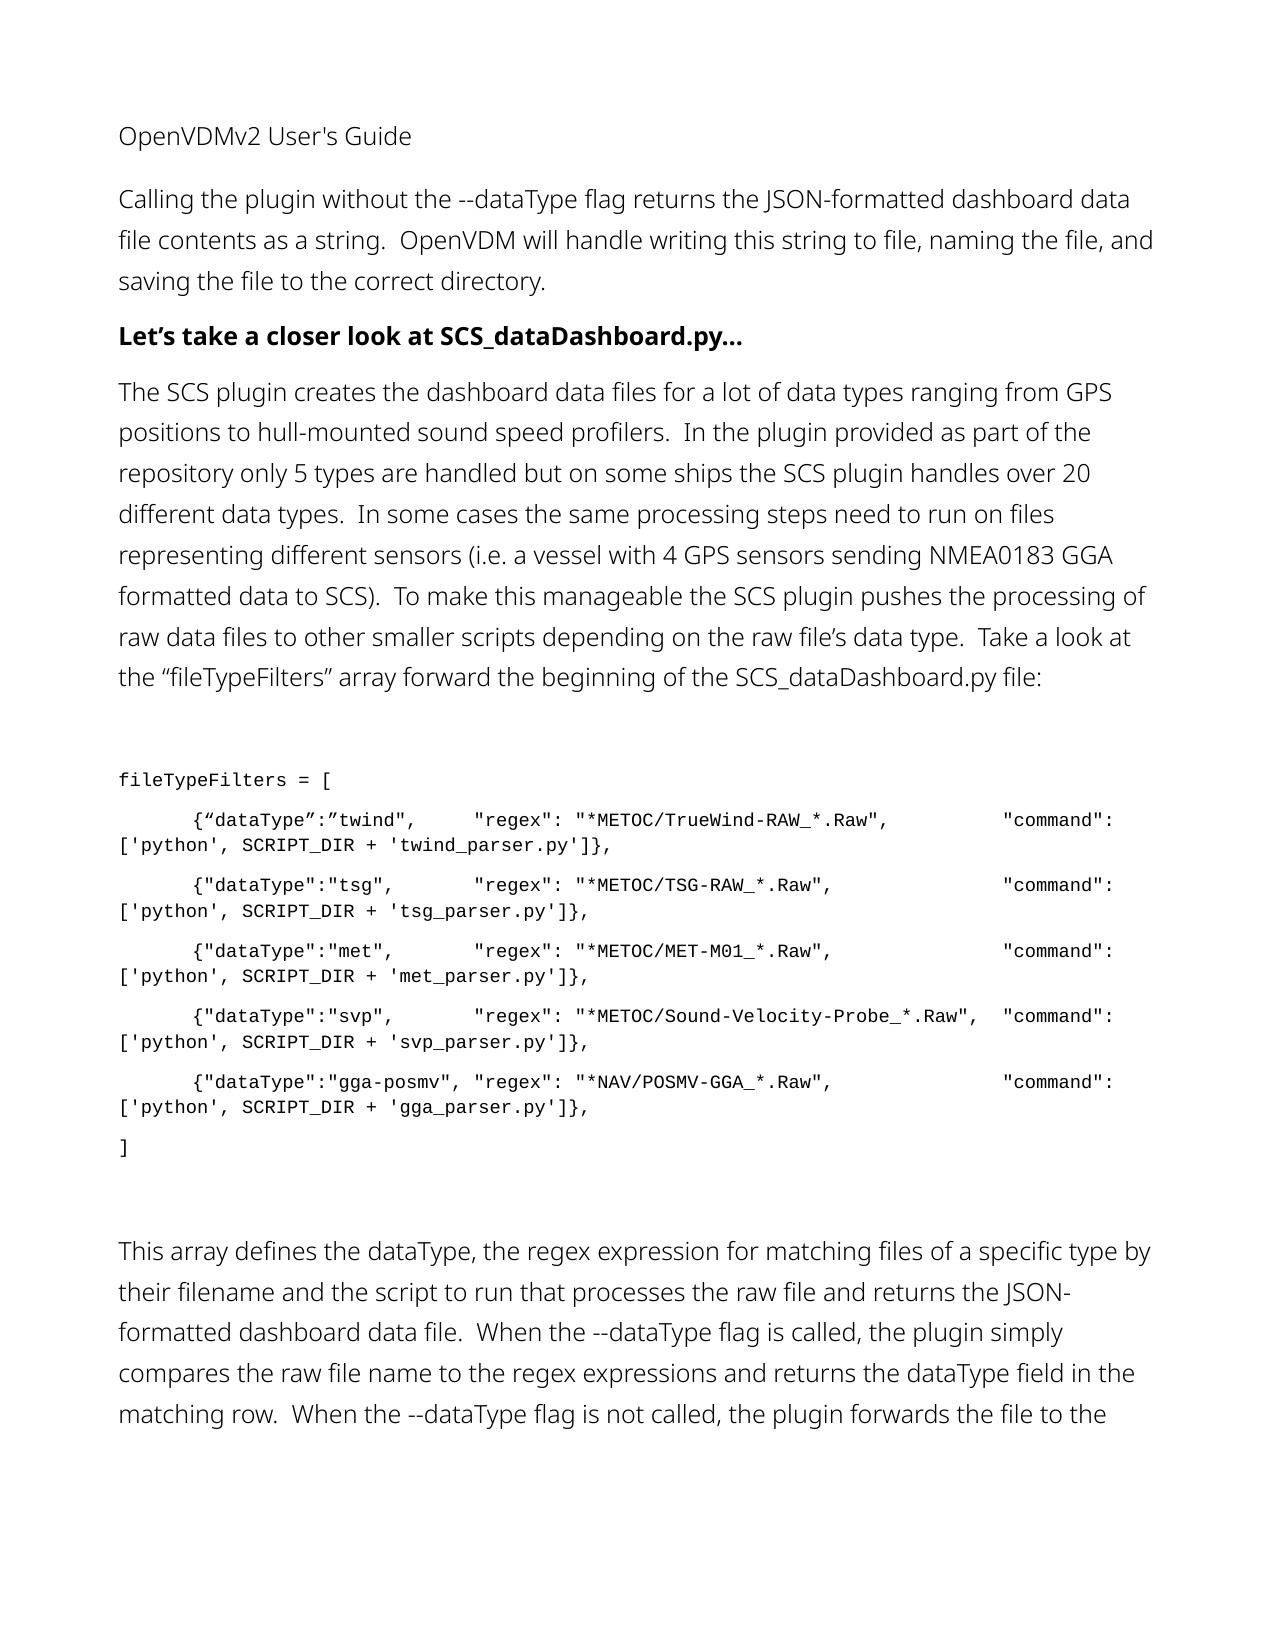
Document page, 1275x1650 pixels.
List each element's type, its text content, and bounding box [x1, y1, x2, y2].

text Let’s take a closer look at SCS_dataDashboard.py… [118, 319, 1157, 353]
text ] [118, 1138, 1157, 1159]
text {“dataType”:”twind", "regex": "*METOC/TrueWind-RAW_*.Raw", "command": ['python', SCRIPT_DIR + 'twind_parser.py']}, [118, 811, 1157, 857]
text {"dataType":"tsg", "regex": "*METOC/TSG-RAW_*.Raw", "command": ['python', SCRIPT_DIR + 'tsg_parser.py']}, [118, 876, 1157, 923]
text {"dataType":"svp", "regex": "*METOC/Sound-Velocity-Probe_*.Raw", "command": ['python', SCRIPT_DIR + 'svp_parser.py']}, [118, 1007, 1157, 1054]
text Calling the plugin without the --dataType flag returns the JSON-formatted dashboard data file contents as a string. OpenVDM will handle writing this string to file, naming the file, and saving the file to the correct directory. [118, 182, 1157, 297]
text {"dataType":"met", "regex": "*METOC/MET-M01_*.Raw", "command": ['python', SCRIPT_DIR + 'met_parser.py']}, [118, 942, 1157, 988]
text fileTypeFilters = [ [118, 771, 1157, 792]
text This array defines the dataType, the regex expression for matching files of a specific type by their filename and the script to run that processes the raw file and returns the JSON-formatted dashboard data file. When the --dataType flag is called, the plugin simply compares the raw file name to the regex expressions and returns the dataType field in the matching row. When the --dataType flag is not called, the plugin forwards the file to the [118, 1233, 1157, 1431]
text The SCS plugin creates the dashboard data files for a lot of data types ranging from GPS positions to hull-mounted sound speed profilers. In the plugin provided as part of the repository only 5 types are handled but on some ships the SCS plugin handles over 20 different data types. In some cases the same processing steps need to run on files representing different sensors (i.e. a vessel with 4 GPS sensors sending NMEA0183 GGA formatted data to SCS). To make this manageable the SCS plugin pushes the processing of raw data files to other smaller scripts depending on the raw file’s data type. Take a look at the “fileTypeFilters” array forward the beginning of the SCS_dataDashboard.py file: [118, 374, 1157, 694]
text {"dataType":"gga-posmv", "regex": "*NAV/POSMV-GGA_*.Raw", "command": ['python', SCRIPT_DIR + 'gga_parser.py']}, [118, 1072, 1157, 1119]
